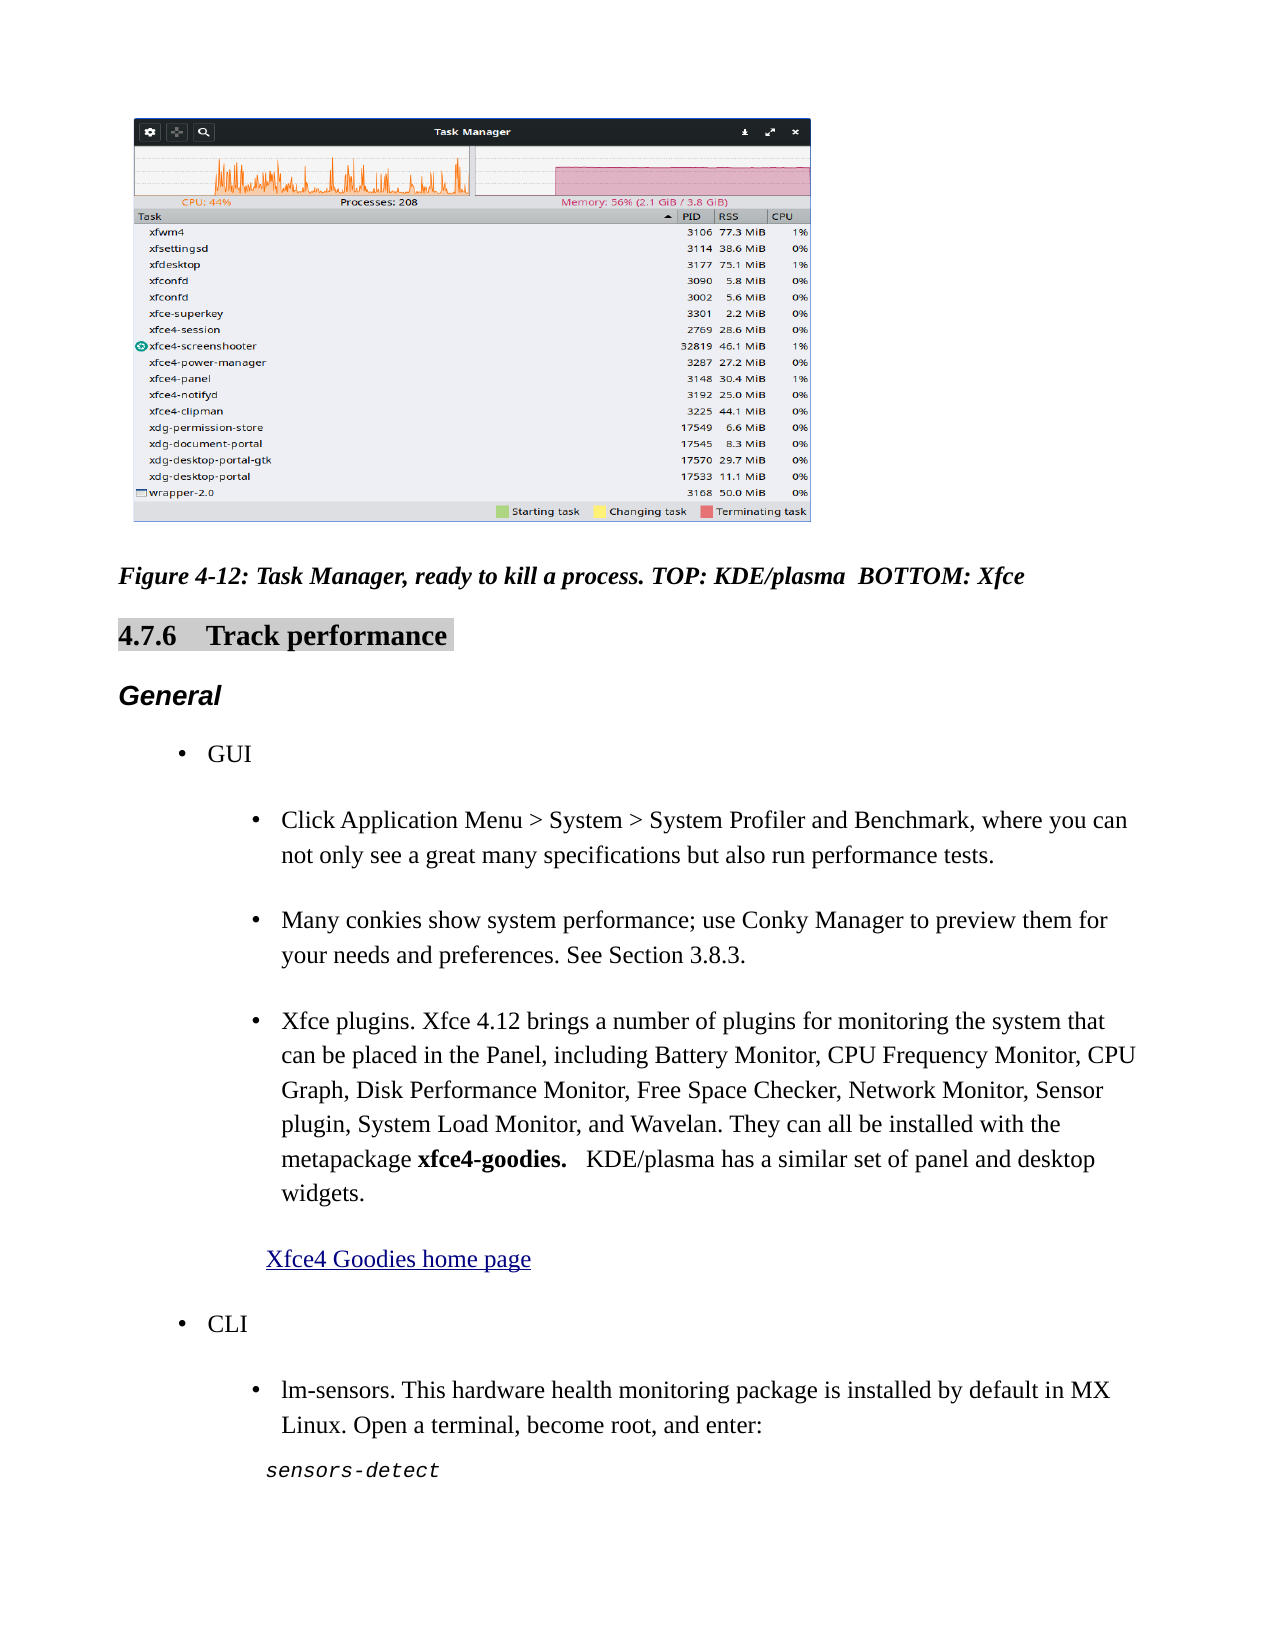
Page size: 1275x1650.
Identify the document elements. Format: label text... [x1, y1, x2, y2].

text Figure 4-12: Task Manager, ready to kill a process. TOP: KDE/plasma BOTTOM: Xfce [118, 561, 1157, 590]
list CLI [178, 1309, 1141, 1338]
list Xfce4 Goodies home page [236, 1244, 1157, 1273]
list sensors-detect [236, 1460, 1157, 1483]
list Many conkies show system performance; use Conky Manager to preview them for your needs and preferences. See Section 3.8.3. [252, 906, 1141, 969]
picture [133, 118, 811, 522]
list Click Application Menu > System > System Profiler and Benchmark, where you can not only see a great many specifications but also run performance tests. [252, 805, 1141, 868]
subtitle General [118, 679, 1157, 711]
subtitle 4.7.6 Track performance [454, 618, 1157, 651]
list Xfce plugins. Xfce 4.12 brings a number of plugins for monitoring the system that can be placed in the Panel, including Battery Monitor, CPU Frequency Monitor, CPU Graph, Disk Performance Monitor, Free Space Checker, Network Monitor, Sensor plugin, System Load Monitor, and Wavelan. They can all be installed with the metapackage xfce4-goodies. KDE/plasma has a similar set of panel and desktop widgets. [252, 1006, 1141, 1207]
list GUI [178, 739, 1141, 768]
list lm-sensors. This hardware health monitoring package is installed by default in MX Linux. Open a terminal, become root, and enter: [252, 1375, 1141, 1438]
